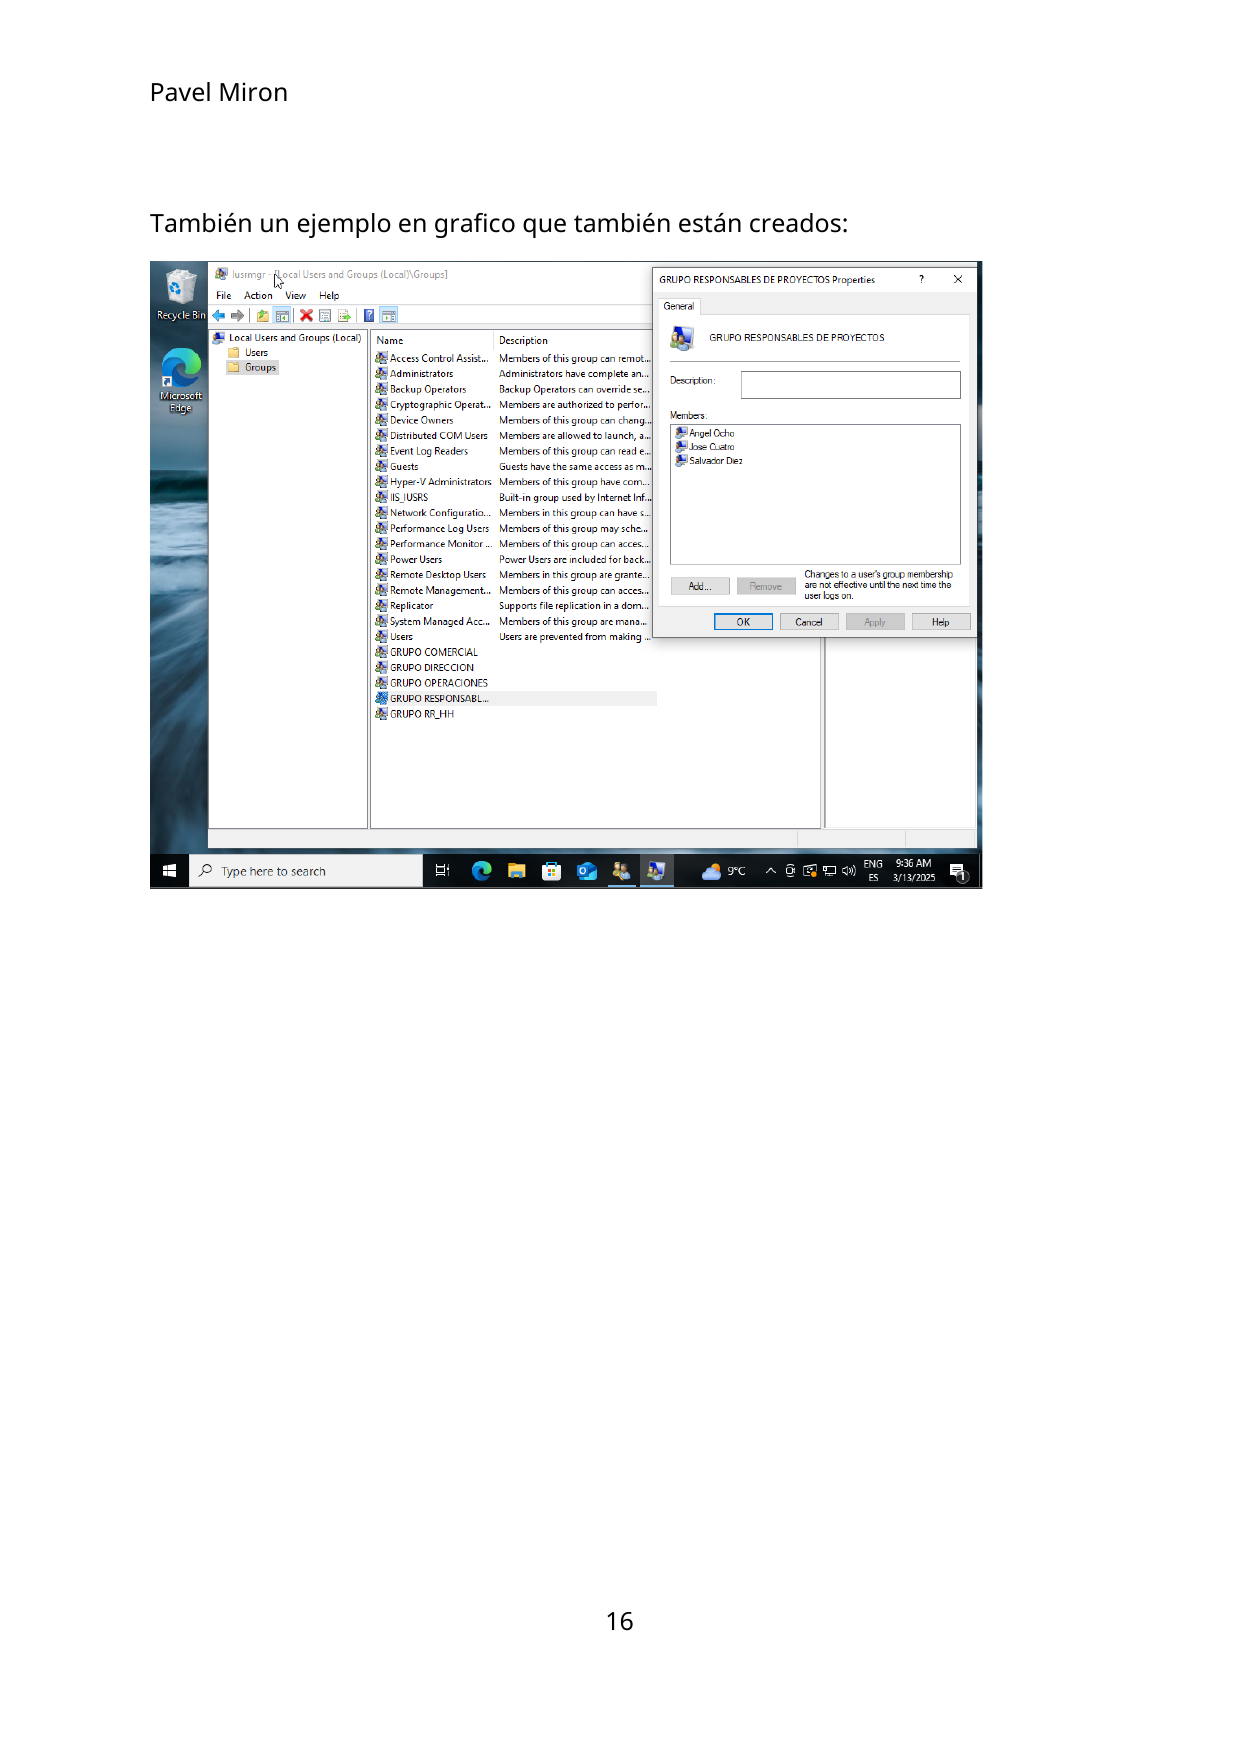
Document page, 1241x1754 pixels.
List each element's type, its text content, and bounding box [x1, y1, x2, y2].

text También un ejemplo en grafico que también están creados: [150, 206, 1090, 240]
